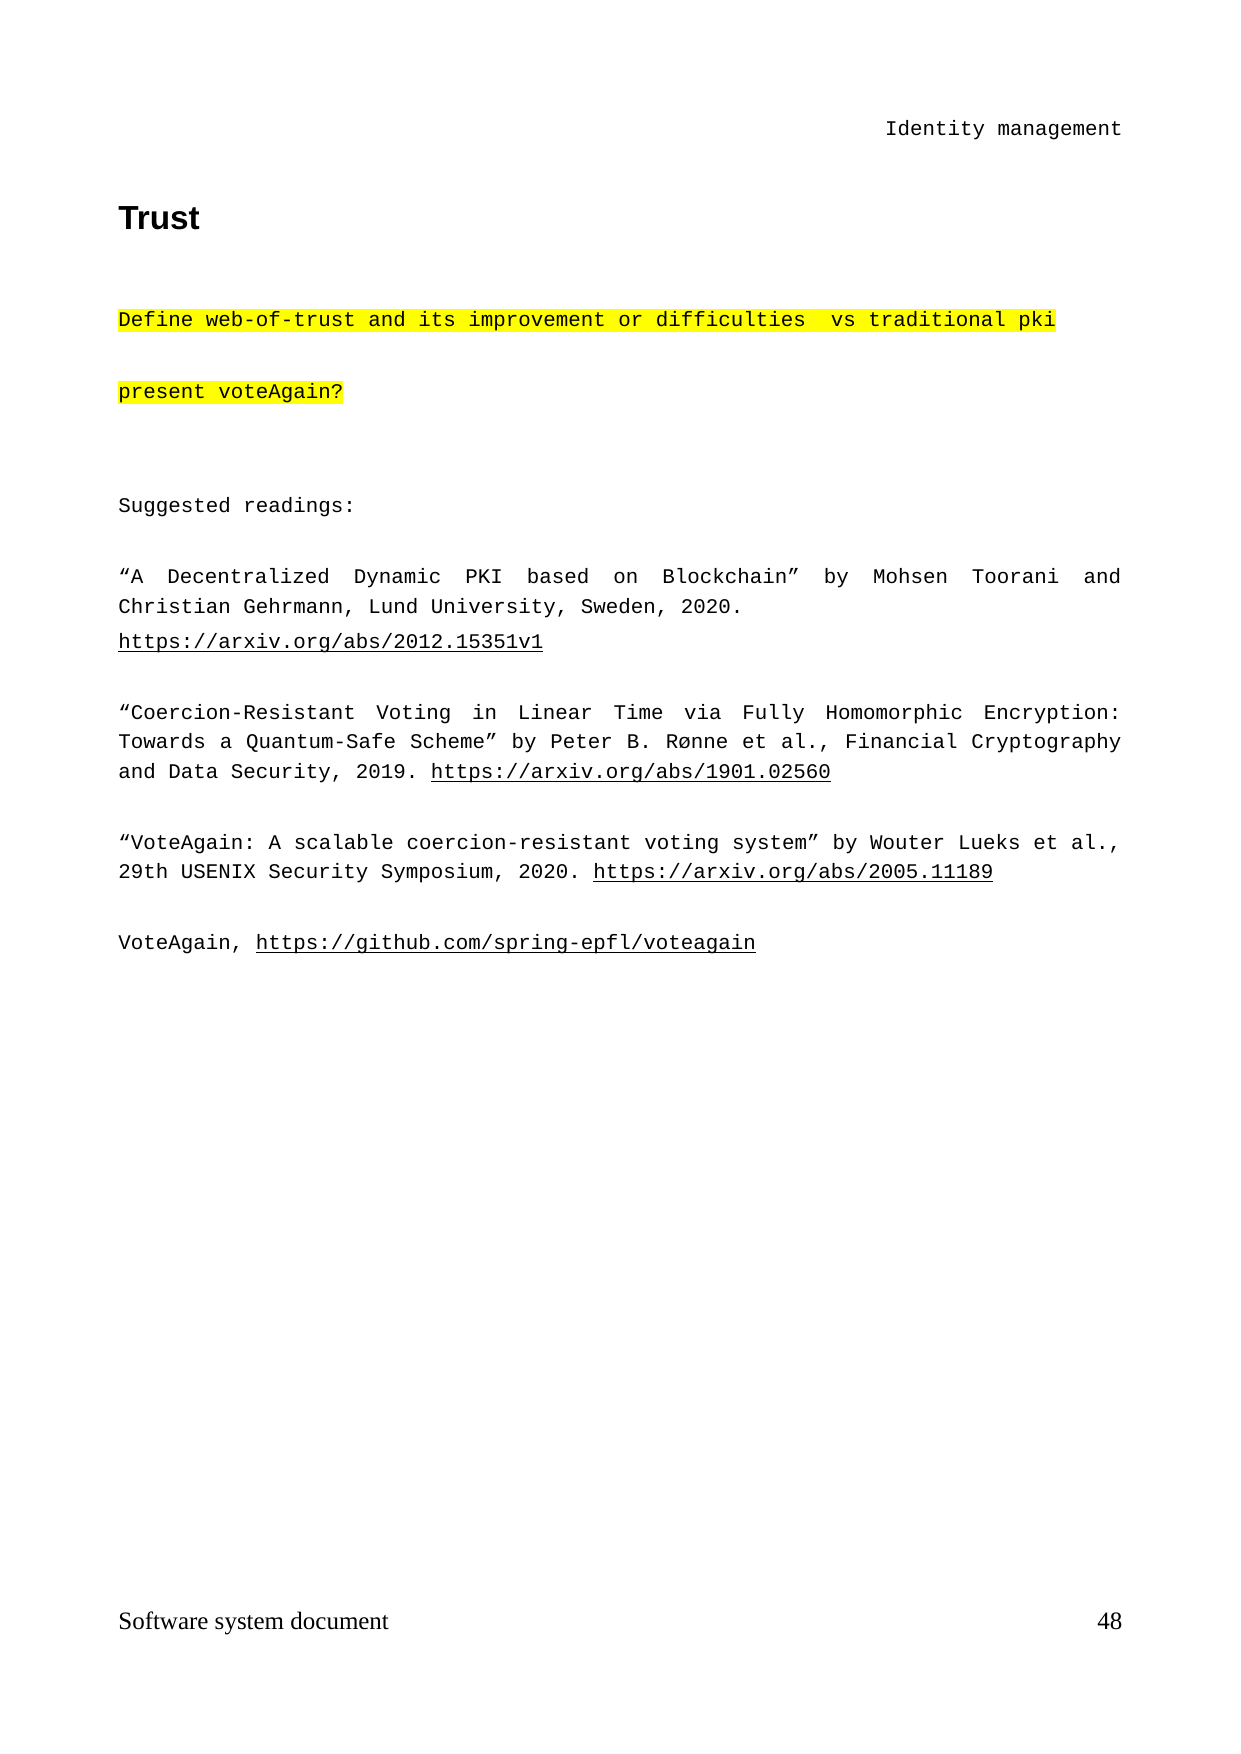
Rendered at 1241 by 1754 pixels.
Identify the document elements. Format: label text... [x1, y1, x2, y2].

subtitle Trust [118, 198, 1122, 236]
text VoteAgain, https://github.com/spring-epfl/voteagain [118, 926, 1122, 956]
text Define web-of-trust and its improvement or difficulties vs traditional pki [118, 309, 1122, 332]
text Suggested readings: [118, 489, 1122, 519]
text present voteAgain? [118, 381, 1122, 404]
text “A Decentralized Dynamic PKI based on Blockchain” by Mohsen Toorani and Christian Gehrmann, Lund University, Sweden, 2020. [118, 560, 1122, 619]
text “Coercion-Resistant Voting in Linear Time via Fully Homomorphic Encryption: Towards a Quantum-Safe Scheme” by Peter B. Rønne et al., Financial Cryptography and Data Security, 2019. https://arxiv.org/abs/1901.02560 [118, 696, 1122, 784]
text https://arxiv.org/abs/2012.15351v1 [118, 625, 1122, 654]
text “VoteAgain: A scalable coercion-resistant voting system” by Wouter Lueks et al., 29th USENIX Security Symposium, 2020. https://arxiv.org/abs/2005.11189 [118, 826, 1122, 885]
